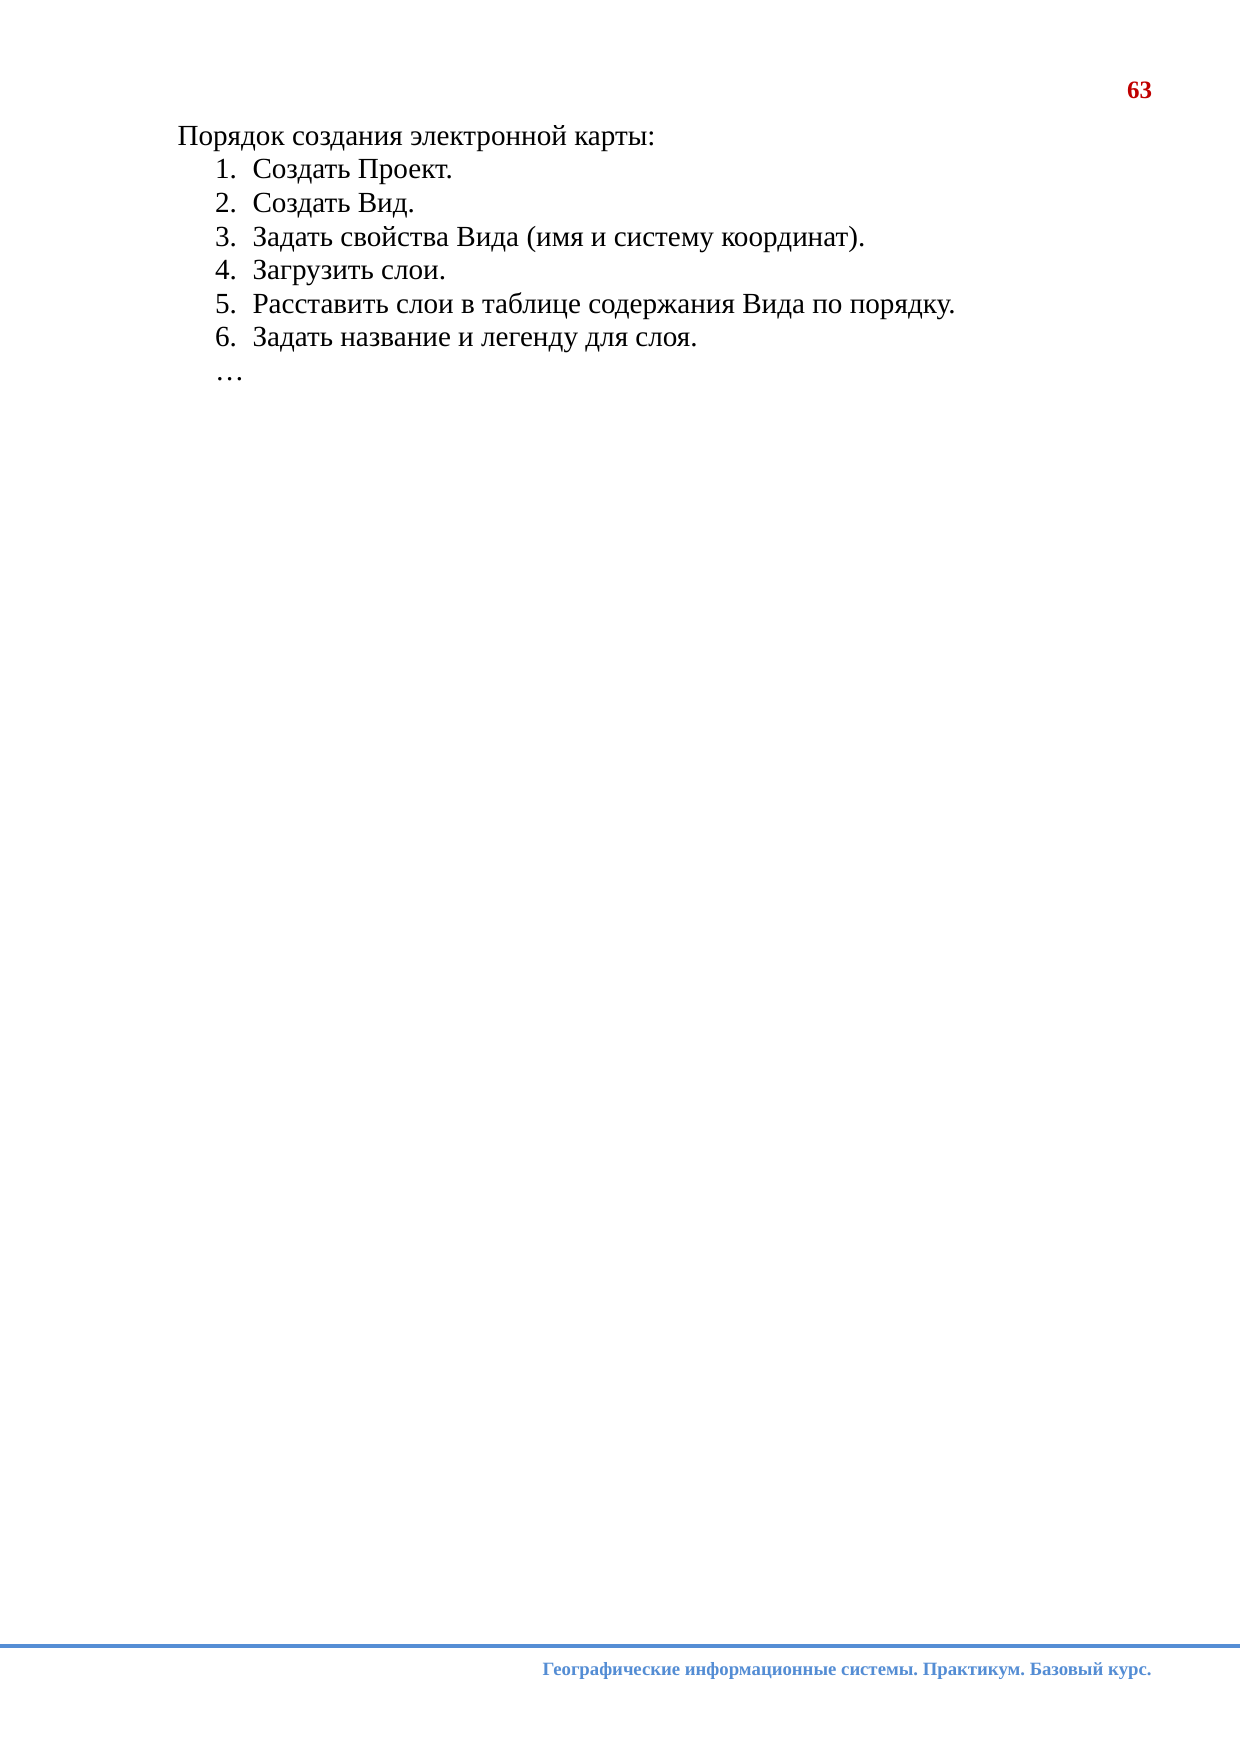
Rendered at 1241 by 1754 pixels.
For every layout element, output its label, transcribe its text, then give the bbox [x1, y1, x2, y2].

list Задать свойства Вида (имя и систему координат). [215, 219, 1152, 252]
list Расставить слои в таблице содержания Вида по порядку. [215, 286, 1152, 319]
list Задать название и легенду для слоя. [215, 319, 1152, 353]
text … [215, 353, 1152, 386]
list Загрузить слои. [215, 252, 1152, 286]
list Создать Вид. [215, 185, 1152, 219]
text Порядок создания электронной карты: [177, 118, 1152, 152]
list Создать Проект. [215, 152, 1152, 185]
